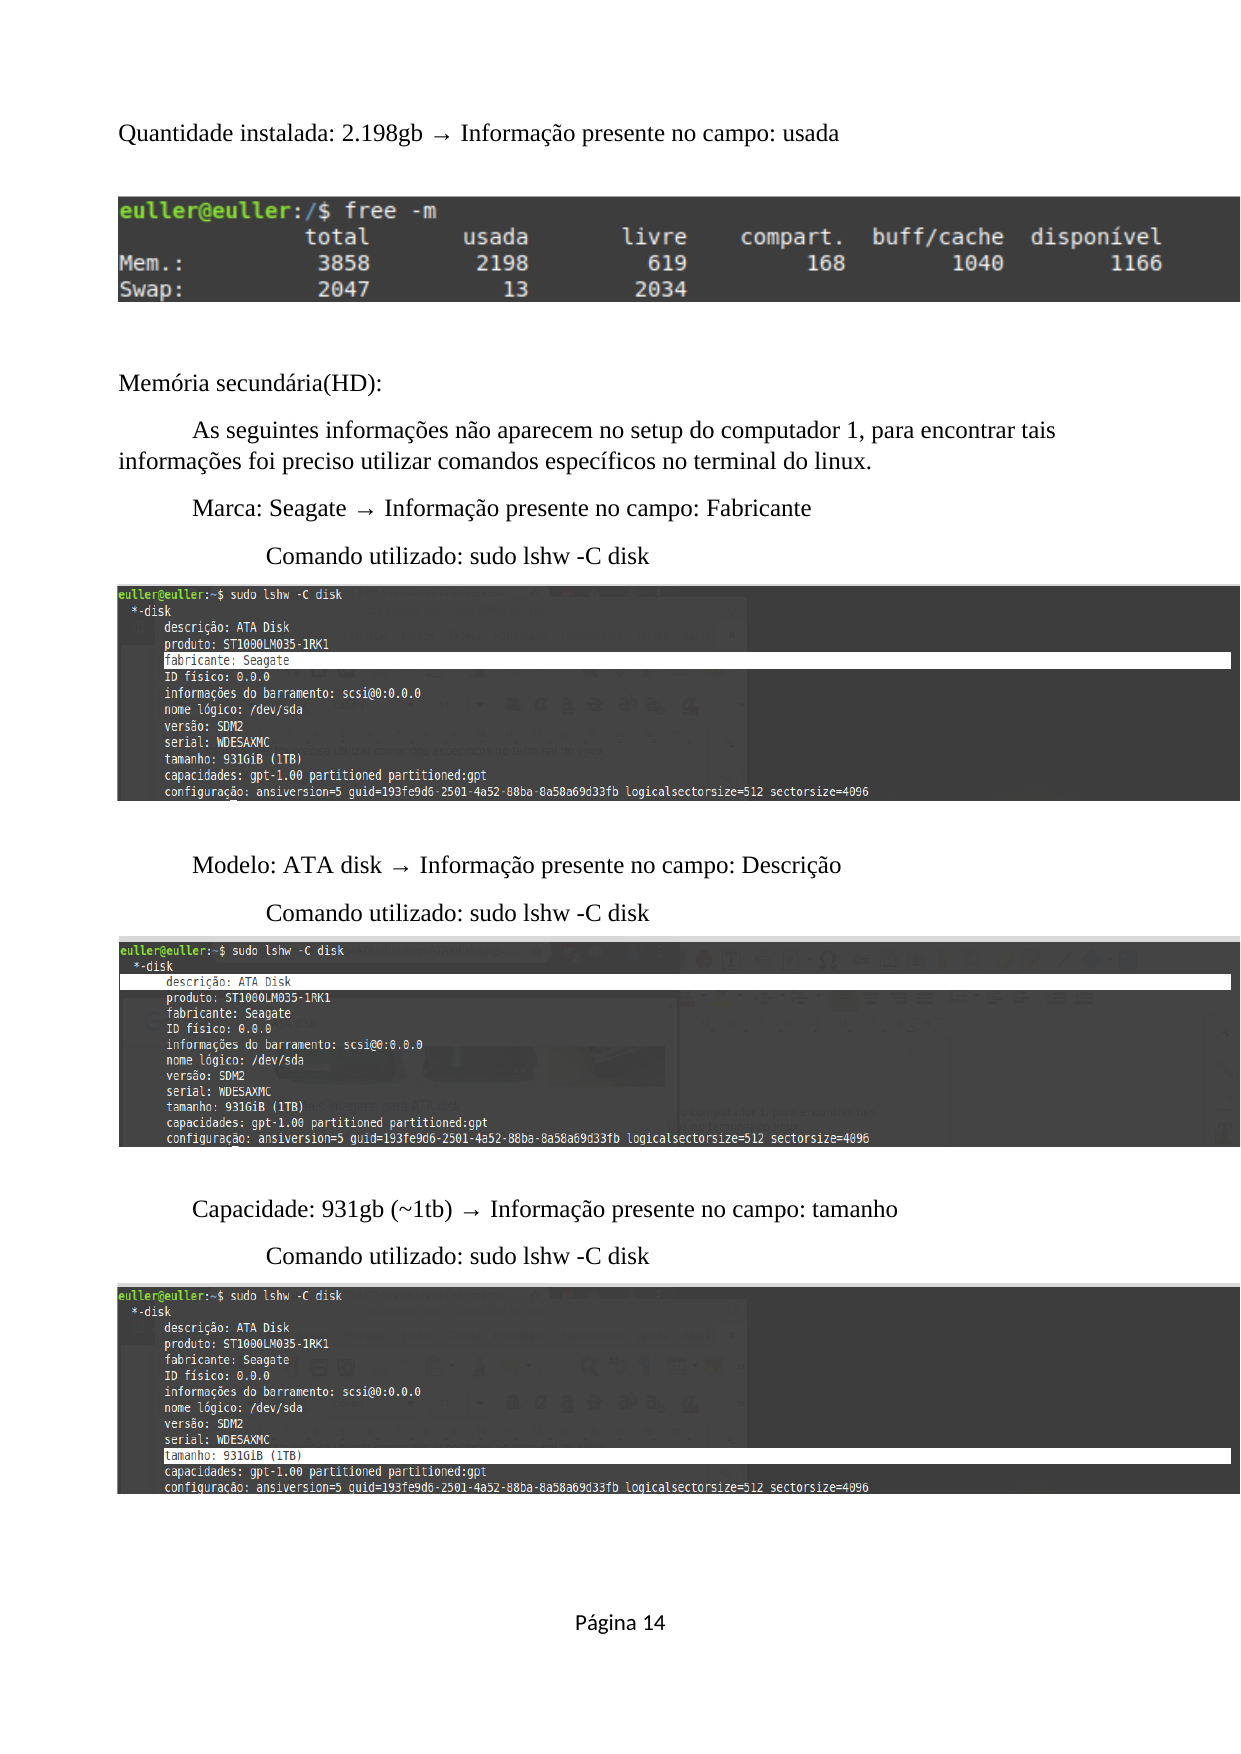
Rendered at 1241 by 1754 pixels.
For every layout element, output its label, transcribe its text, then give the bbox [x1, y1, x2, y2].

picture [117, 584, 1240, 801]
text Marca: Seagate → Informação presente no campo: Fabricante [118, 493, 1122, 522]
picture [119, 936, 1241, 1147]
text Comando utilizado: sudo lshw -C disk [118, 541, 1122, 570]
text Comando utilizado: sudo lshw -C disk [118, 1241, 1122, 1270]
text Capacidade: 931gb (~1tb) → Informação presente no campo: tamanho [118, 1194, 1122, 1223]
text Comando utilizado: sudo lshw -C disk [118, 898, 1122, 926]
text Memória secundária(HD): [118, 368, 1122, 397]
text Quantidade instalada: 2.198gb → Informação presente no campo: usada [118, 118, 1122, 147]
text As seguintes informações não aparecem no setup do computador 1, para encontrar tais informações foi preciso utilizar comandos específicos no terminal do linux. [118, 415, 1122, 475]
text Modelo: ATA disk → Informação presente no campo: Descrição [118, 850, 1122, 879]
picture [117, 1283, 1240, 1494]
